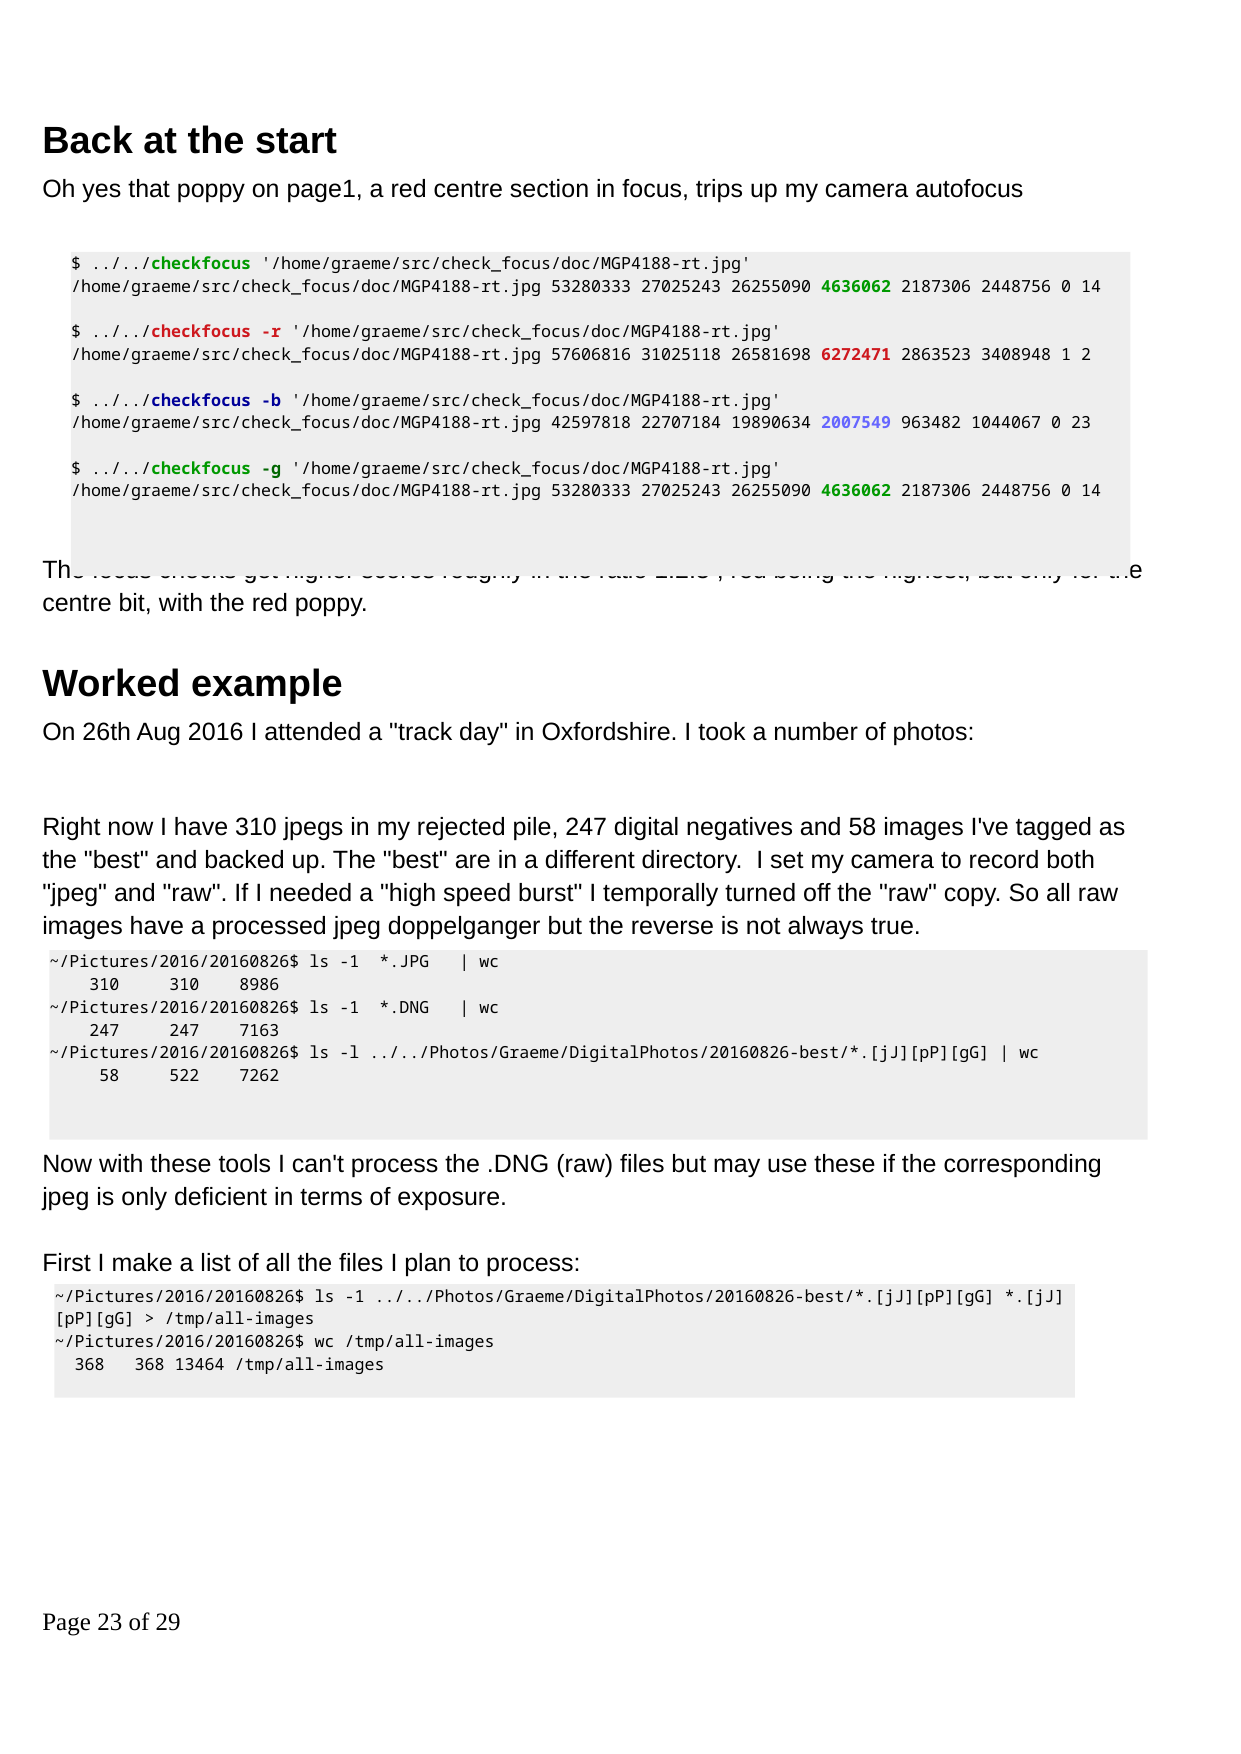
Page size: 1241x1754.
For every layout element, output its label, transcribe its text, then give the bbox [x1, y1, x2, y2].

text On 26th Aug 2016 I attended a "track day" in Oxfordshire. I took a number of photos: [42, 717, 1152, 746]
subtitle Back at the start [42, 118, 1152, 162]
text First I make a list of all the files I plan to process: [42, 1248, 1152, 1277]
text Now with these tools I can't process the .DNG (raw) files but may use these if the corresponding jpeg is only deficient in terms of exposure. [42, 1149, 1152, 1211]
text Oh yes that poppy on page1, a red centre section in focus, trips up my camera autofocus [42, 174, 1152, 203]
subtitle Worked example [42, 661, 1152, 704]
text The focus checks get higher scores roughly in the ratio 1:2:3 , red being the highest, but only for the centre bit, with the red poppy. [42, 555, 1152, 617]
text Right now I have 310 jpegs in my rejected pile, 247 digital negatives and 58 images I've tagged as the "best" and backed up. The "best" are in a different directory. I set my camera to record both "jpeg" and "raw". If I needed a "high speed burst" I temporally turned off the "raw" copy. So all raw images have a processed jpeg doppelganger but the reverse is not always true. [42, 812, 1152, 940]
